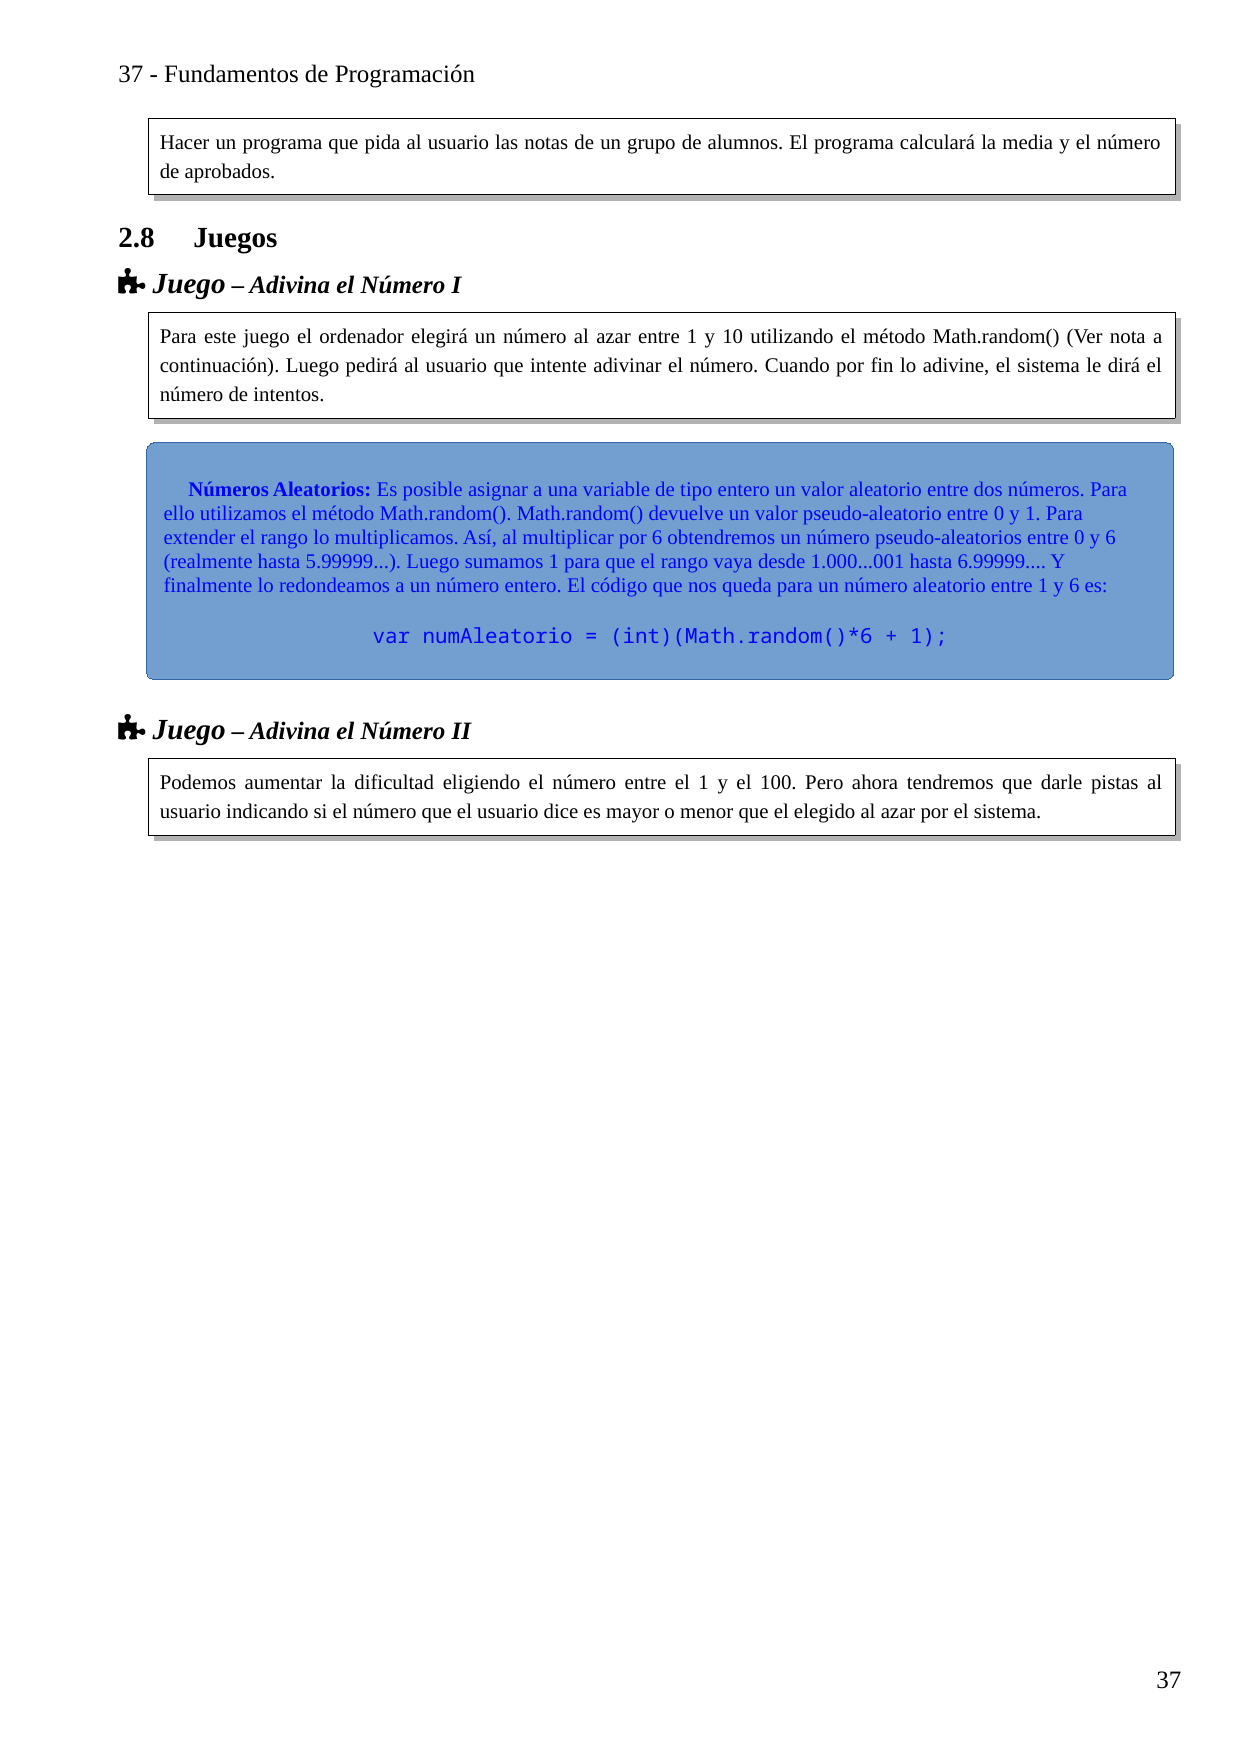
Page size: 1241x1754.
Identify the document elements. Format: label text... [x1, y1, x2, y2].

subtitle Juegos [118, 220, 1181, 253]
text  Juego – Adivina el Número I [118, 266, 1181, 299]
text Podemos aumentar la dificultad eligiendo el número entre el 1 y el 100. Pero ahora tendremos que darle pistas al usuario indicando si el número que el usuario dice es mayor o menor que el elegido al azar por el sistema. [149, 759, 1175, 835]
text  Juego – Adivina el Número II [118, 443, 1181, 746]
text Hacer un programa que pida al usuario las notas de un grupo de alumnos. El programa calculará la media y el número de aprobados. [149, 119, 1175, 194]
text Para este juego el ordenador elegirá un número al azar entre 1 y 10 utilizando el método Math.random() (Ver nota a continuación). Luego pedirá al usuario que intente adivinar el número. Cuando por fin lo adivine, el sistema le dirá el número de intentos. [149, 313, 1175, 418]
